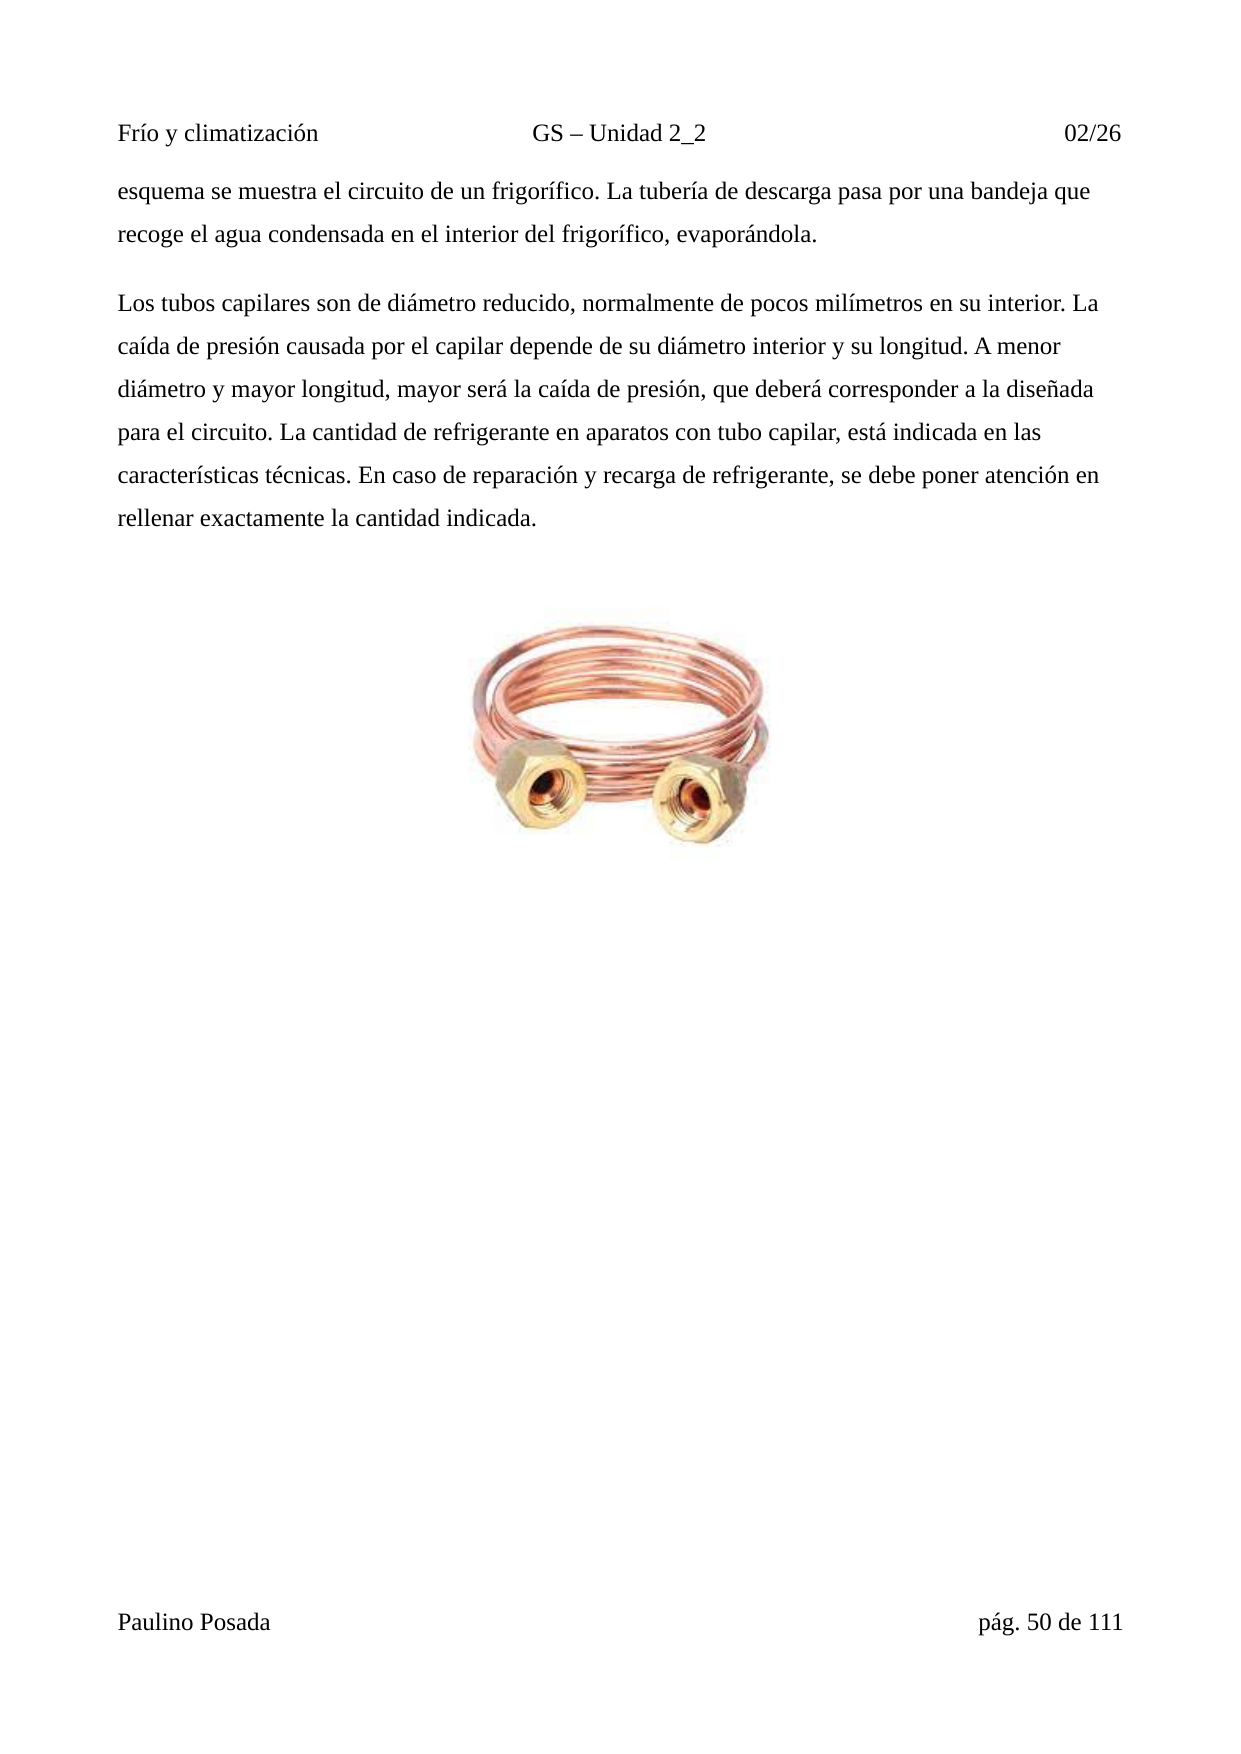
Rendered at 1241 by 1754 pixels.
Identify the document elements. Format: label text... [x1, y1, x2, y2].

text Los tubos capilares son de diámetro reducido, normalmente de pocos milímetros en su interior. La caída de presión causada por el capilar depende de su diámetro interior y su longitud. A menor diámetro y mayor longitud, mayor será la caída de presión, que deberá corresponder a la diseñada para el circuito. La cantidad de refrigerante en aparatos con tubo capilar, está indicada en las características técnicas. En caso de reparación y recarga de refrigerante, se debe poner atención en rellenar exactamente la cantidad indicada. [117, 288, 1123, 532]
text esquema se muestra el circuito de un frigorífico. La tubería de descarga pasa por una bandeja que recoge el agua condensada en el interior del frigorífico, evaporándola. [117, 176, 1123, 248]
picture [444, 558, 797, 911]
